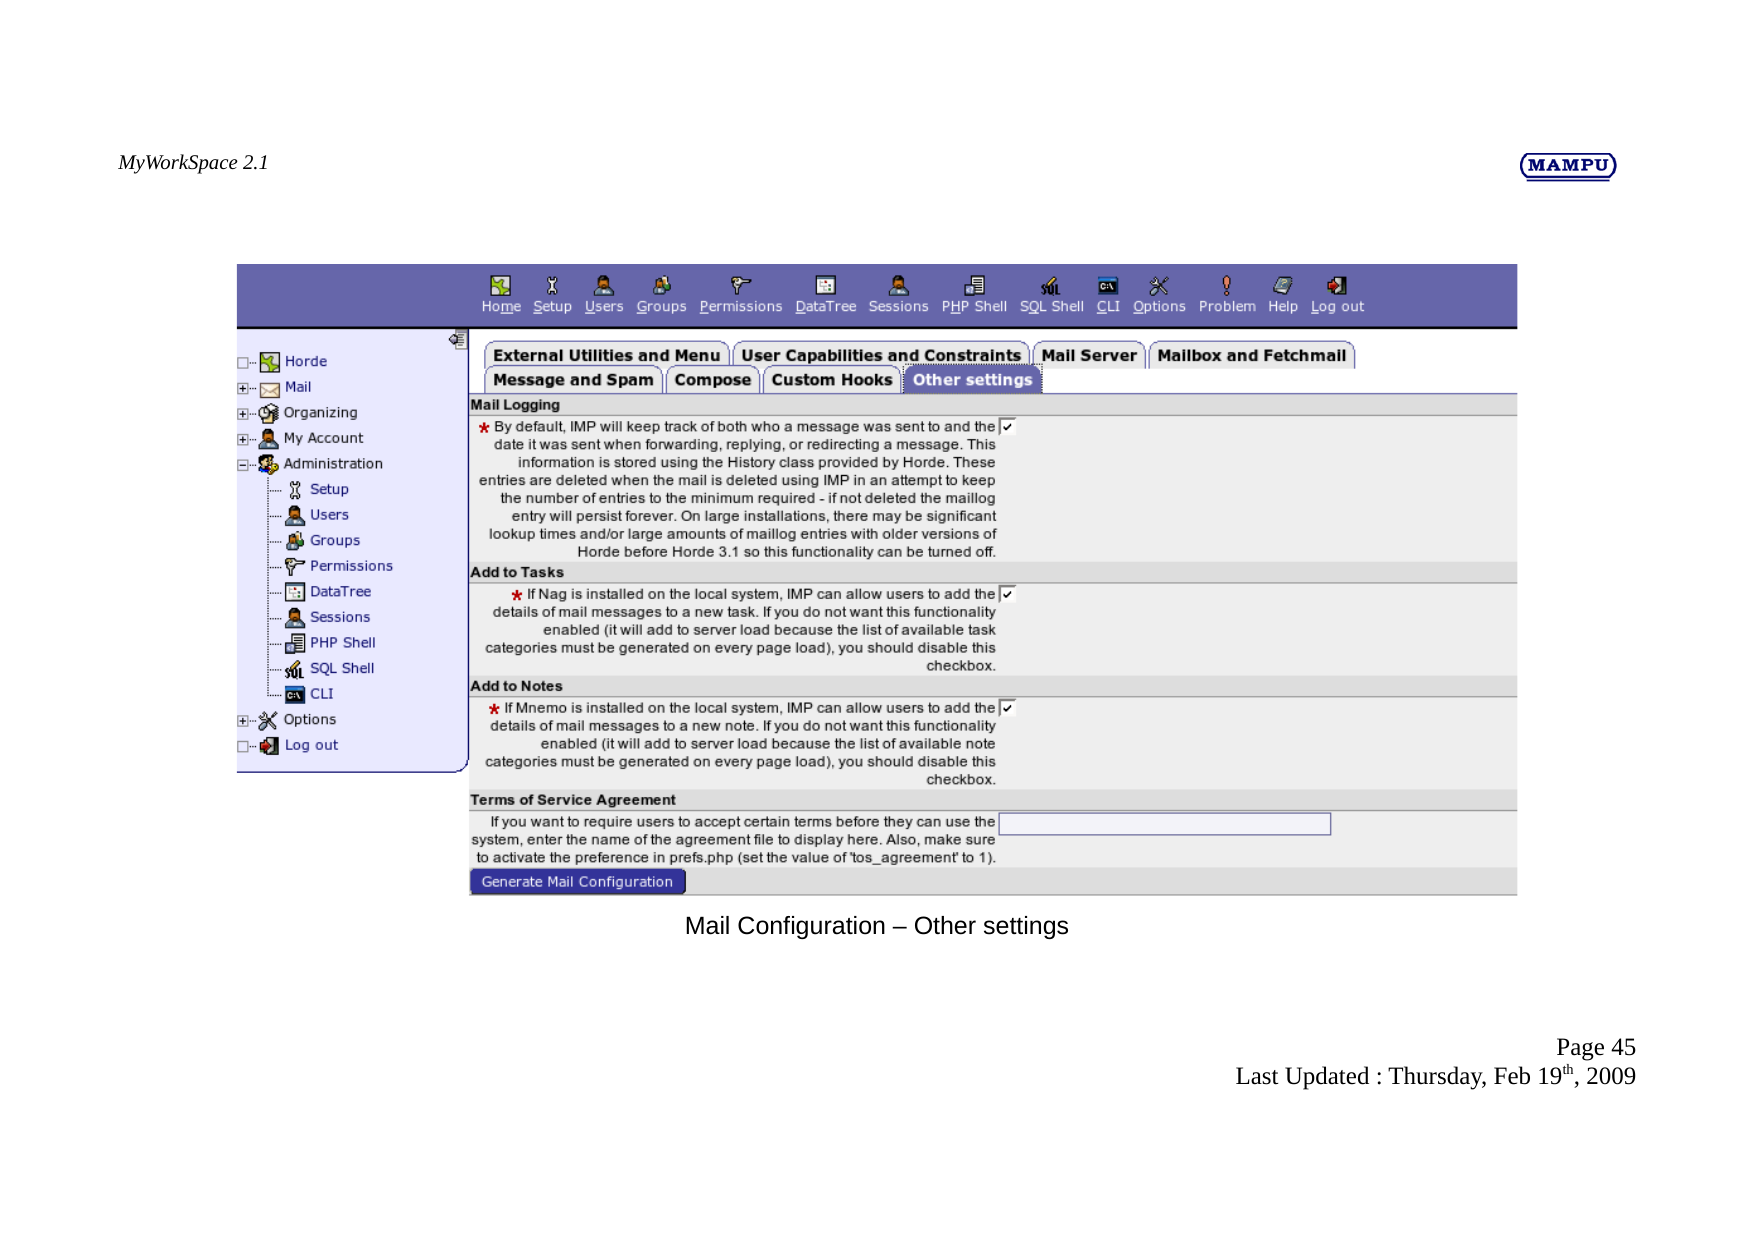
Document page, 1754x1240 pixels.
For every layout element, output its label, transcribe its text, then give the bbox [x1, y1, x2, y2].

picture [1517, 150, 1622, 183]
text Mail Configuration – Other settings [118, 264, 1636, 940]
picture [236, 264, 1518, 897]
